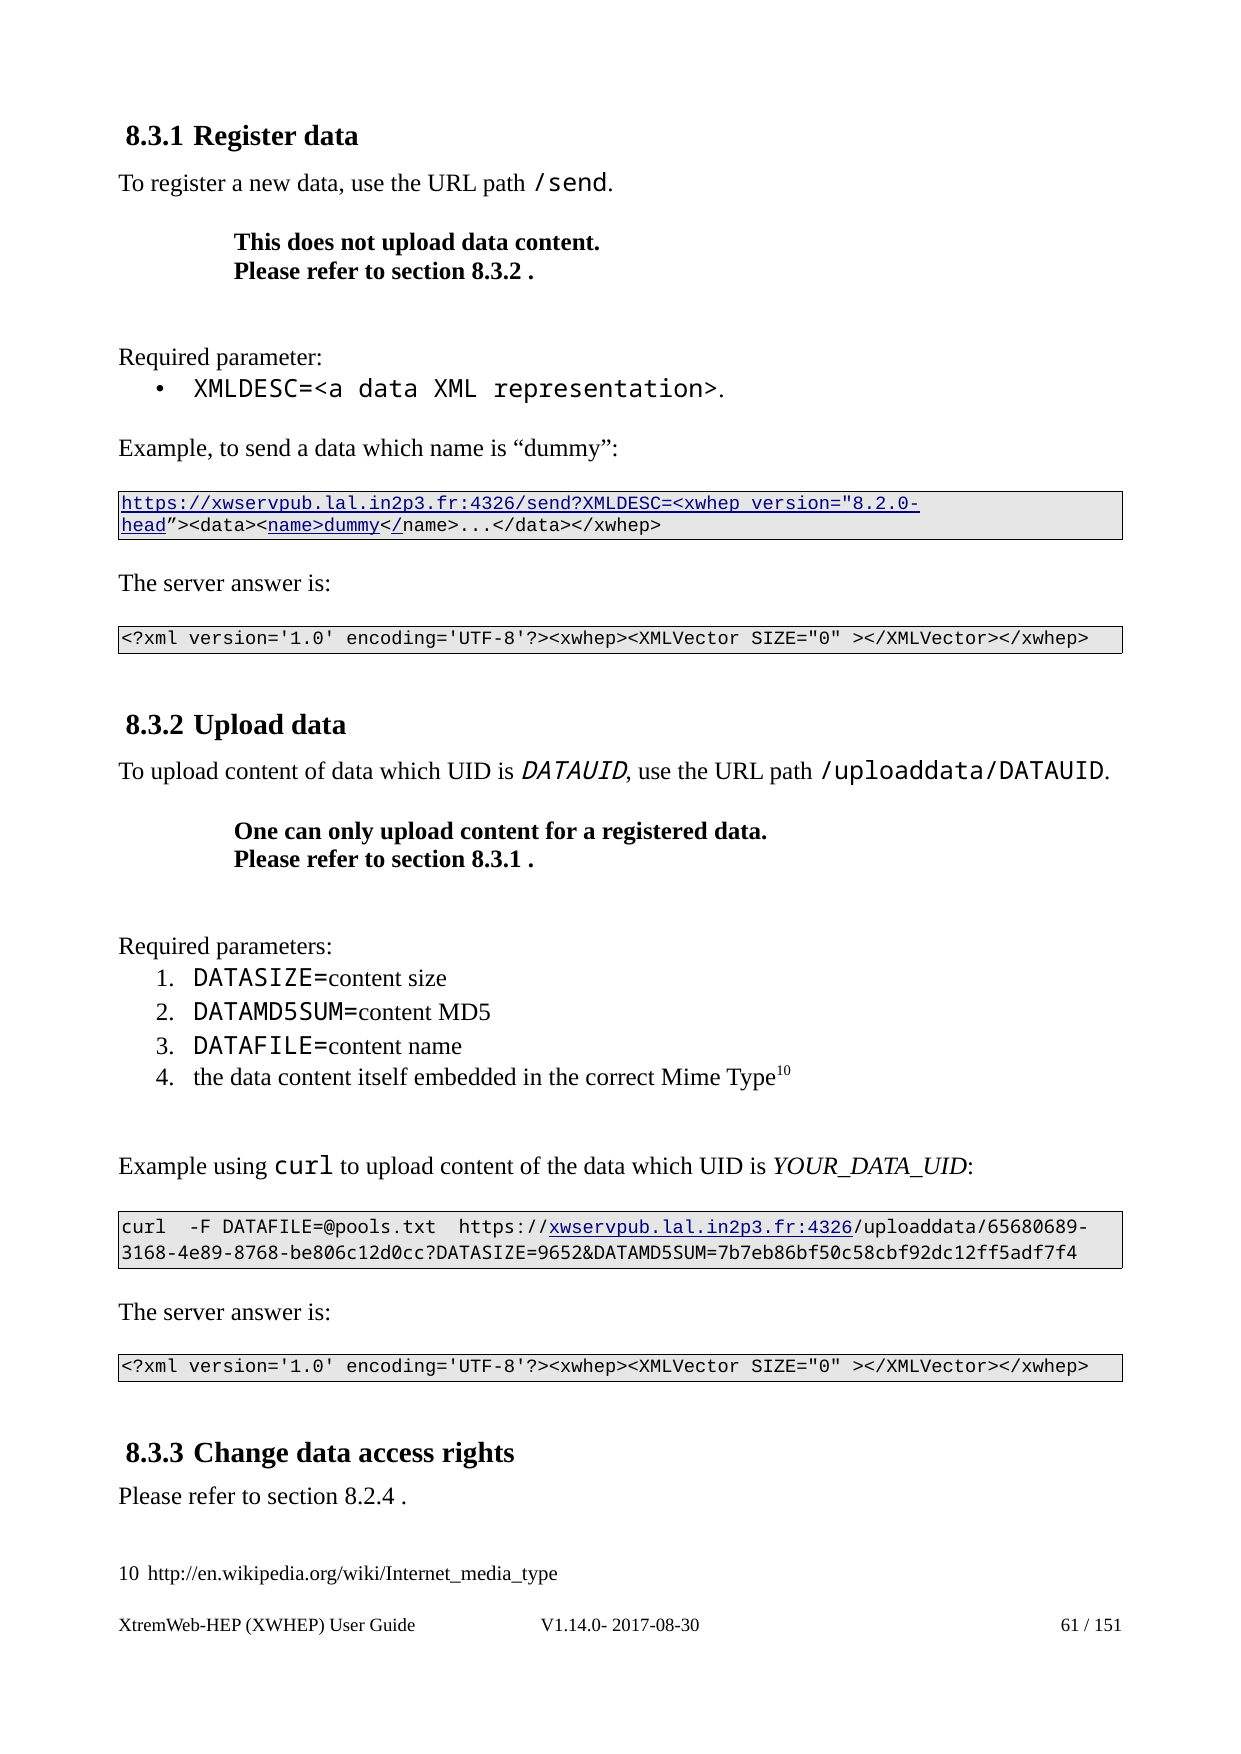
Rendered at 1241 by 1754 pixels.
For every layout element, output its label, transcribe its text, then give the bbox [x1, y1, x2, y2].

text Required parameters: [118, 931, 1122, 959]
subtitle Upload data [118, 707, 1122, 740]
subtitle Register data [118, 118, 1122, 152]
text Please refer to section8.2.4. [118, 1481, 1122, 1510]
text Required parameter: [118, 342, 1122, 371]
text Please refer to section8.3.2. [233, 256, 1004, 284]
list the data content itself embedded in the correct Mime Type [156, 1062, 1122, 1090]
text One can only upload content for a registered data. [233, 816, 1004, 844]
text The server answer is: [118, 568, 1122, 597]
text curl -F DATAFILE=@pools.txt https://xwservpub.lal.in2p3.fr:4326/uploaddata/65680689-3168-4e89-8768-be806c12d0cc?DATASIZE=9652&DATAMD5SUM=7b7eb86bf50c58cbf92dc12ff5adf7f4 [119, 1212, 1122, 1268]
text Please refer to section8.3.1. [233, 844, 1004, 873]
text <?xml version='1.0' encoding='UTF-8'?><xwhep><XMLVector SIZE="0" ></XMLVector></xwhep> [119, 1355, 1122, 1381]
list DATAMD5SUM=content MD5 [156, 993, 1122, 1028]
text <?xml version='1.0' encoding='UTF-8'?><xwhep><XMLVector SIZE="0" ></XMLVector></xwhep> [119, 627, 1122, 653]
text https://xwservpub.lal.in2p3.fr:4326/send?XMLDESC=<xwhep version="8.2.0-head”><data><name>dummy</name>...</data></xwhep> [119, 492, 1122, 539]
text Example using curl to upload content of the data which UID is YOUR_DATA_UID: [118, 1148, 1122, 1182]
list http://en.wikipedia.org/wiki/Internet_media_type [118, 1561, 1122, 1585]
subtitle Change data access rights [118, 1435, 1122, 1469]
list XMLDESC=<a data XML representation>. [156, 371, 1122, 405]
text The server answer is: [118, 1297, 1122, 1326]
text To register a new data, use the URL path /send. [118, 164, 1122, 198]
text Example, to send a data which name is “dummy”: [118, 433, 1122, 462]
text This does not upload data content. [233, 227, 1004, 256]
text To upload content of data which UID is DATAUID, use the URL path /uploaddata/DATAUID. [118, 753, 1122, 787]
list DATAFILE=content name [156, 1028, 1122, 1062]
list DATASIZE=content size [156, 959, 1122, 993]
